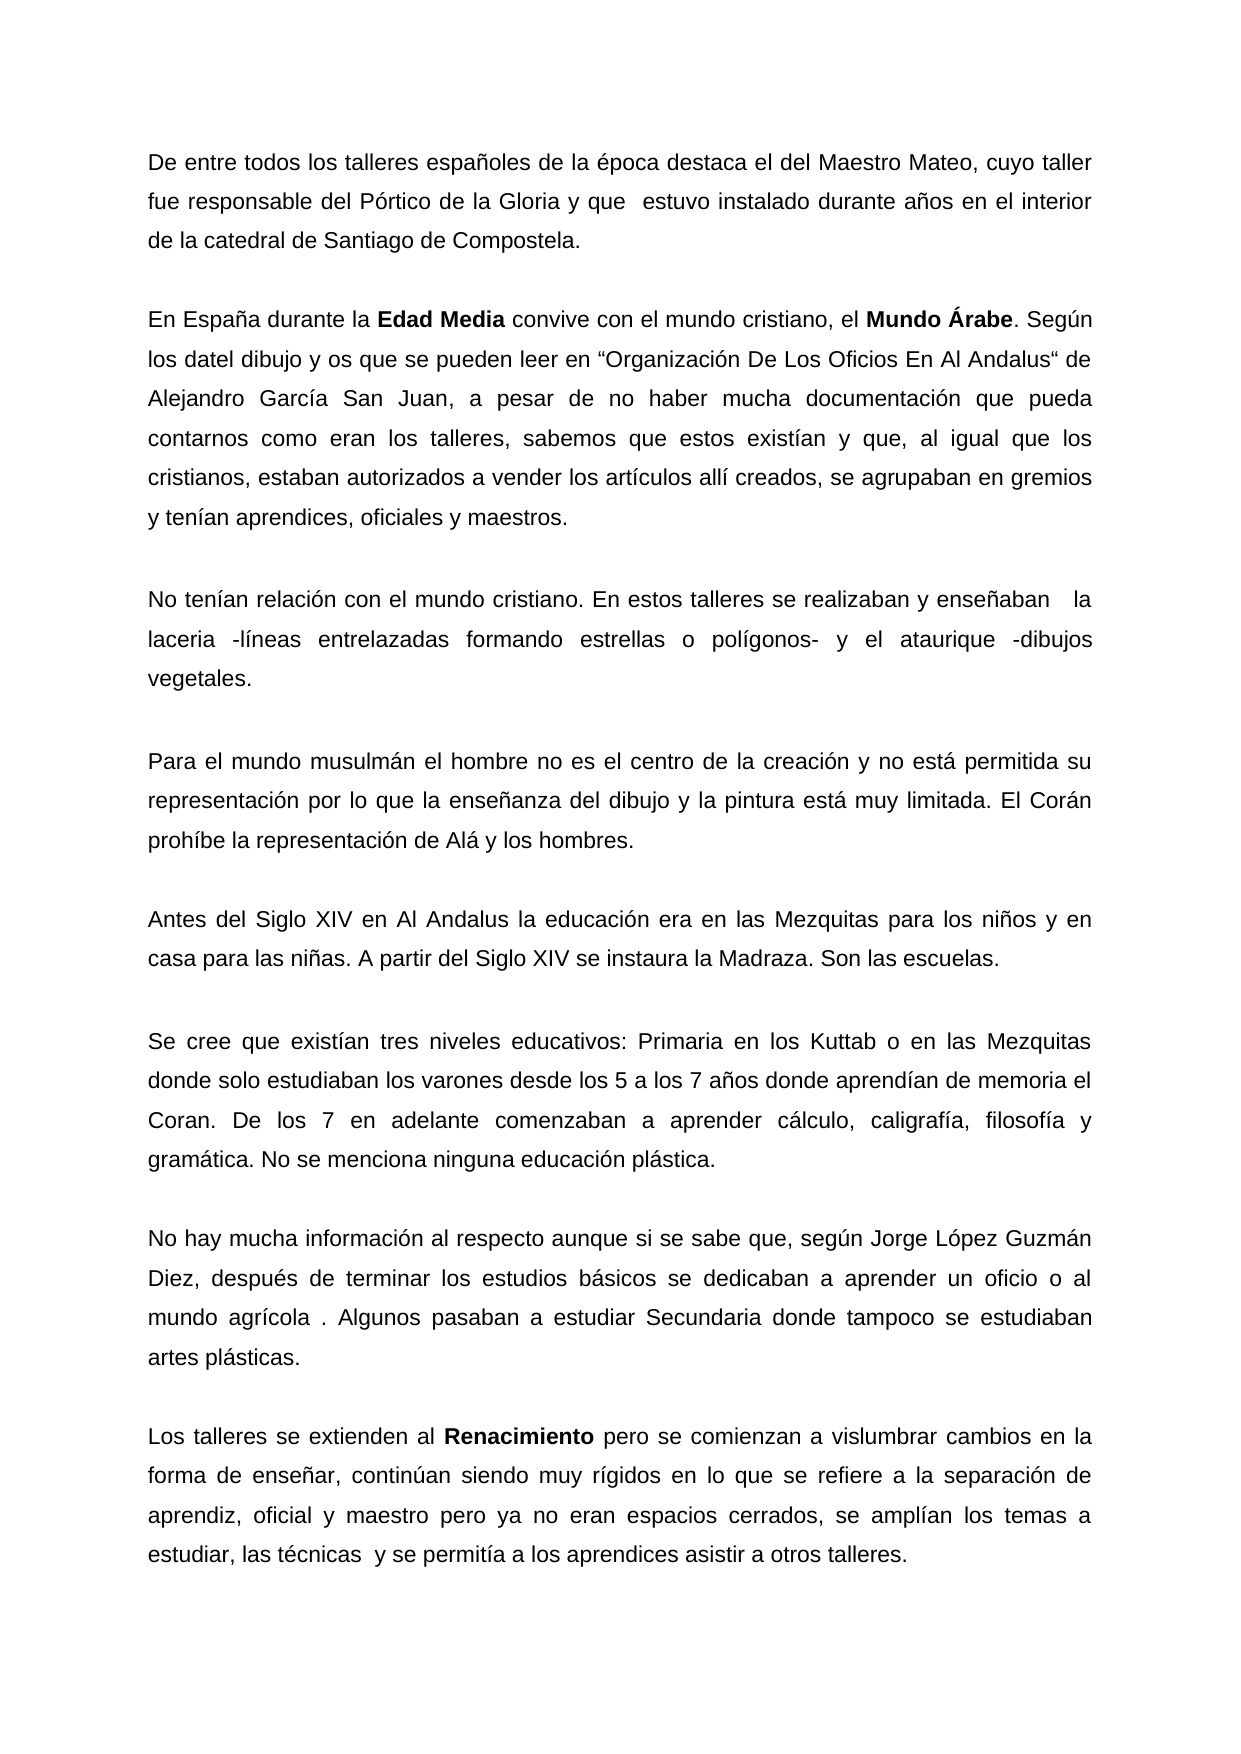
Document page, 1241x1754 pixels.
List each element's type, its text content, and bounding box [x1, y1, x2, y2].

text No hay mucha información al respecto aunque si se sabe que, según Jorge López Guzmán Diez, después de terminar los estudios básicos se dedicaban a aprender un oficio o al mundo agrícola . Algunos pasaban a estudiar Secundaria donde tampoco se estudiaban artes plásticas. [148, 1225, 1093, 1370]
text Antes del Siglo XIV en Al Andalus la educación era en las Mezquitas para los niños y en casa para las niñas. A partir del Siglo XIV se instaura la Madraza. Son las escuelas. [148, 906, 1093, 972]
text En España durante la Edad Media convive con el mundo cristiano, el Mundo Árabe. Según los datel dibujo y os que se pueden leer en “Organización De Los Oficios En Al Andalus“ de Alejandro García San Juan, a pesar de no haber mucha documentación que pueda contarnos como eran los talleres, sabemos que estos existían y que, al igual que los cristianos, estaban autorizados a vender los artículos allí creados, se agrupaban en gremios y tenían aprendices, oficiales y maestros. [148, 306, 1093, 530]
text De entre todos los talleres españoles de la época destaca el del Maestro Mateo, cuyo taller fue responsable del Pórtico de la Gloria y que estuvo instalado durante años en el interior de la catedral de Santiago de Compostela. [148, 148, 1093, 254]
text Los talleres se extienden al Renacimiento pero se comienzan a vislumbrar cambios en la forma de enseñar, continúan siendo muy rígidos en lo que se refiere a la separación de aprendiz, oficial y maestro pero ya no eran espacios cerrados, se amplían los temas a estudiar, las técnicas y se permitía a los aprendices asistir a otros talleres. [148, 1423, 1093, 1568]
text Para el mundo musulmán el hombre no es el centro de la creación y no está permitida su representación por lo que la enseñanza del dibujo y la pintura está muy limitada. El Corán prohíbe la representación de Alá y los hombres. [148, 748, 1093, 853]
text No tenían relación con el mundo cristiano. En estos talleres se realizaban y enseñaban la laceria -líneas entrelazadas formando estrellas o polígonos- y el ataurique -dibujos vegetales. [148, 586, 1093, 692]
text Se cree que existían tres niveles educativos: Primaria en los Kuttab o en las Mezquitas donde solo estudiaban los varones desde los 5 a los 7 años donde aprendían de memoria el Coran. De los 7 en adelante comenzaban a aprender cálculo, caligrafía, filosofía y gramática. No se menciona ninguna educación plástica. [148, 1028, 1093, 1173]
